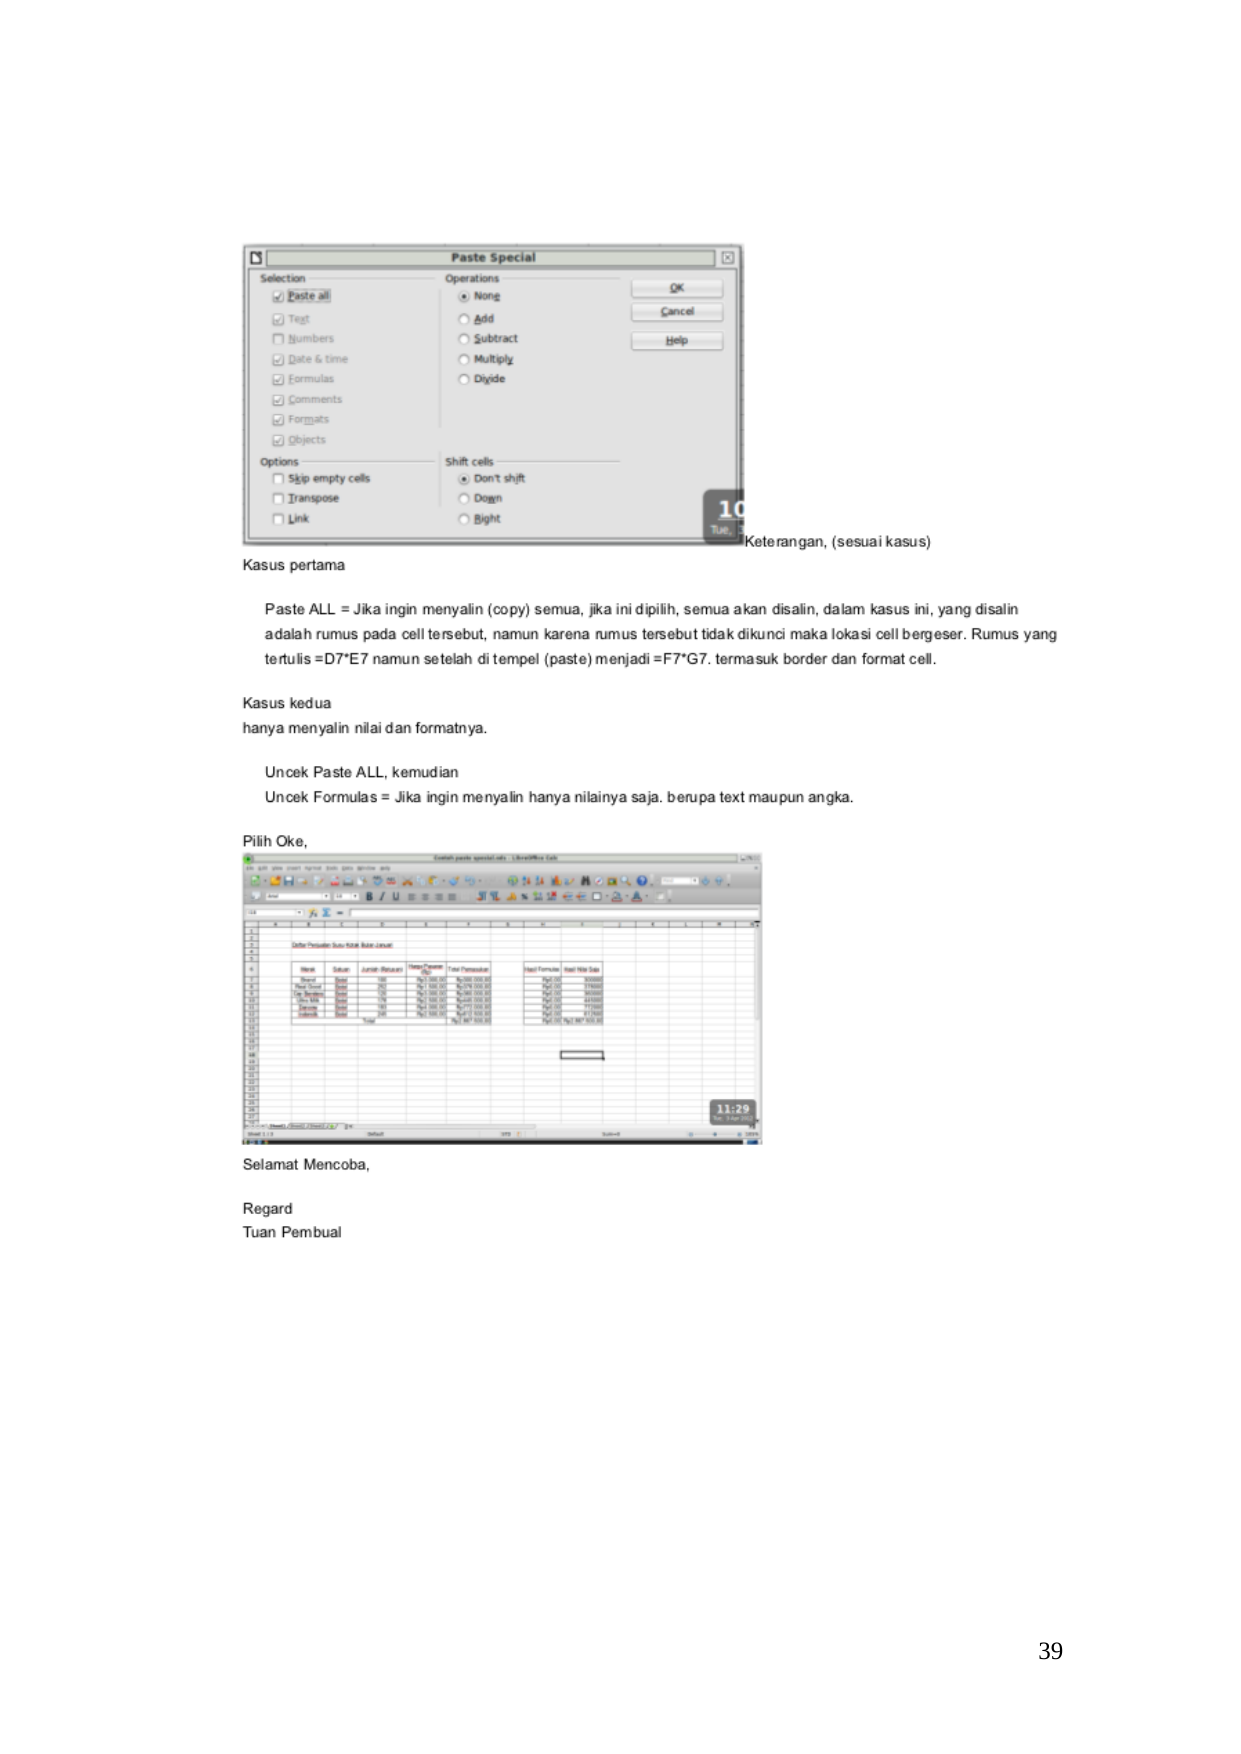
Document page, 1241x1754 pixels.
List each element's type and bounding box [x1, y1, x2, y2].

picture [236, 236, 1063, 1243]
